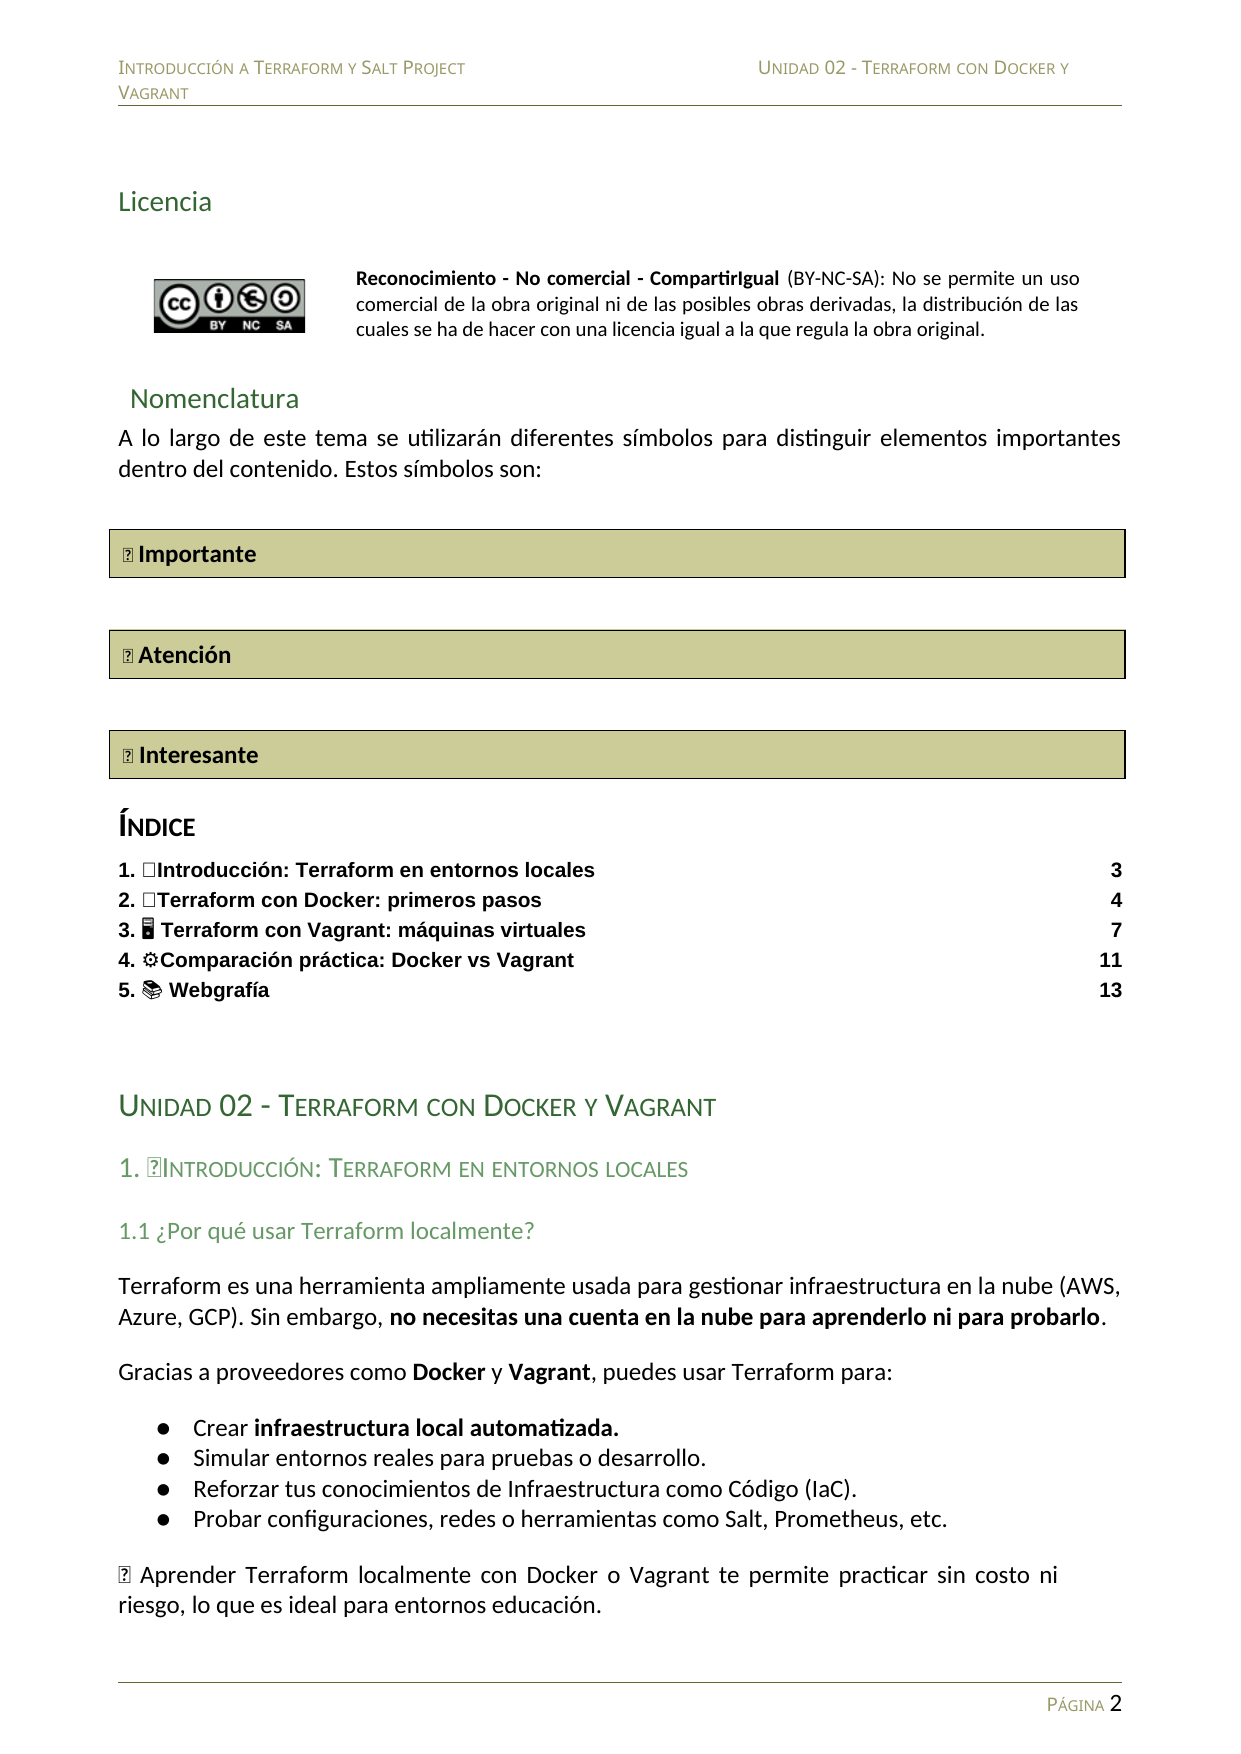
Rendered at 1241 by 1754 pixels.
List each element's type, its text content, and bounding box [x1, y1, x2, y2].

text 💬 Interesante [110, 731, 1124, 778]
picture [153, 279, 306, 333]
text ❕ Atención [110, 631, 1124, 678]
text Nomenclatura [118, 380, 1122, 416]
text Licencia [118, 183, 1122, 219]
text 3. 🖥️ Terraform con Vagrant: máquinas virtuales 7 [118, 918, 1122, 942]
list Probar configuraciones, redes o herramientas como Salt, Prometheus, etc. [156, 1504, 1122, 1534]
text Índice [118, 804, 1122, 845]
text Gracias a proveedores como Docker y Vagrant, puedes usar Terraform para: [118, 1357, 1122, 1387]
text Terraform es una herramienta ampliamente usada para gestionar infraestructura en la nube (AWS, Azure, GCP). Sin embargo, no necesitas una cuenta en la nube para aprenderlo ni para probarlo. [118, 1271, 1122, 1332]
text 💡 Aprender Terraform localmente con Docker o Vagrant te permite practicar sin costo ni riesgo, lo que es ideal para entornos educación. [118, 1559, 1060, 1620]
text 📖 Importante [110, 530, 1124, 577]
list Simular entornos reales para pruebas o desarrollo. [156, 1443, 1122, 1473]
list Reforzar tus conocimientos de Infraestructura como Código (IaC). [156, 1473, 1122, 1504]
text A lo largo de este tema se utilizarán diferentes símbolos para distinguir elementos importantes dentro del contenido. Estos símbolos son: [118, 422, 1122, 483]
text 4. ⚙️Comparación práctica: Docker vs Vagrant 11 [118, 948, 1122, 972]
text 2. 🧩Terraform con Docker: primeros pasos 4 [118, 888, 1122, 912]
text Reconocimiento - No comercial - CompartirIgual (BY-NC-SA): No se permite un uso comercial de la obra original ni de las posibles obras derivadas, la distribución de las cuales se ha de hacer con una licencia igual a la que regula la obra original. [159, 266, 1080, 342]
subtitle 1.1 ¿Por qué usar Terraform localmente? [118, 1215, 1122, 1246]
list Crear infraestructura local automatizada. [156, 1412, 1122, 1443]
text 5. 📚 Webgrafía 13 [118, 978, 1122, 1002]
text 1. 📘Introducción: Terraform en entornos locales 3 [118, 857, 1122, 881]
subtitle 1. 📘Introducción: Terraform en entornos locales [118, 1149, 1122, 1185]
text Unidad 02 - Terraform con Docker y Vagrant [118, 1084, 1122, 1124]
